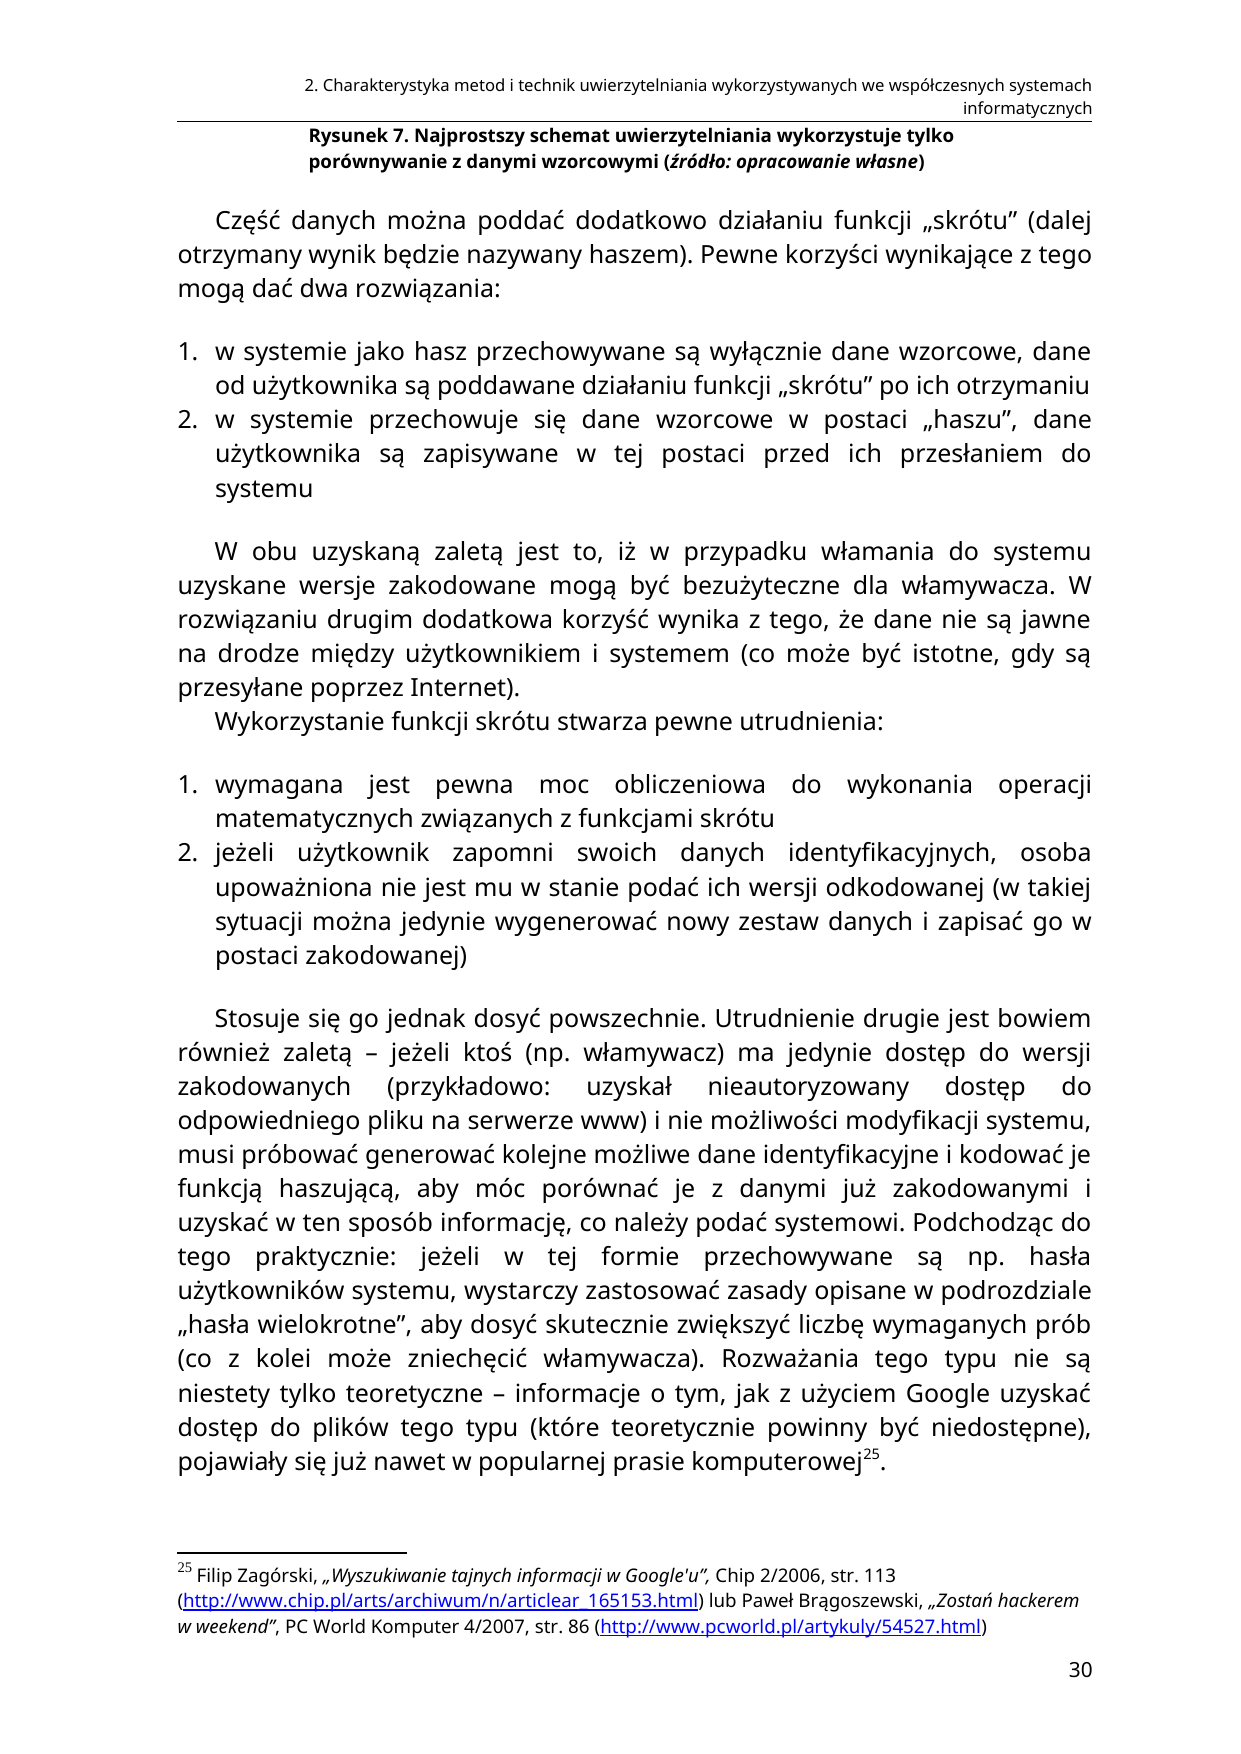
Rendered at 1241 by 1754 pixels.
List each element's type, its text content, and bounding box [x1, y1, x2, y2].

text Filip Zagórski, „Wyszukiwanie tajnych informacji w Google'u”, Chip 2/2006, str. 113 (http://www.chip.pl/arts/archiwum/n/articlear_165153.html) lub Paweł Brągoszewski, „Zostań hackerem w weekend”, PC World Komputer 4/2007, str. 86 (http://www.pcworld.pl/artykuly/54527.html) [177, 1559, 1092, 1639]
text Część danych można poddać dodatkowo działaniu funkcji „skrótu” (dalej otrzymany wynik będzie nazywany haszem). Pewne korzyści wynikające z tego mogą dać dwa rozwiązania: [177, 203, 1092, 305]
list w systemie przechowuje się dane wzorcowe w postaci „haszu”, dane użytkownika są zapisywane w tej postaci przed ich przesłaniem do systemu [177, 402, 1092, 504]
list jeżeli użytkownik zapomni swoich danych identyfikacyjnych, osoba upoważniona nie jest mu w stanie podać ich wersji odkodowanej (w takiej sytuacji można jedynie wygenerować nowy zestaw danych i zapisać go w postaci zakodowanej) [177, 835, 1092, 971]
list w systemie jako hasz przechowywane są wyłącznie dane wzorcowe, dane od użytkownika są poddawane działaniu funkcji „skrótu” po ich otrzymaniu [177, 334, 1092, 402]
text Stosuje się go jednak dosyć powszechnie. Utrudnienie drugie jest bowiem również zaletą – jeżeli ktoś (np. włamywacz) ma jedynie dostęp do wersji zakodowanych (przykładowo: uzyskał nieautoryzowany dostęp do odpowiedniego pliku na serwerze www) i nie możliwości modyfikacji systemu, musi próbować generować kolejne możliwe dane identyfikacyjne i kodować je funkcją haszującą, aby móc porównać je z danymi już zakodowanymi i uzyskać w ten sposób informację, co należy podać systemowi. Podchodząc do tego praktycznie: jeżeli w tej formie przechowywane są np. hasła użytkowników systemu, wystarczy zastosować zasady opisane w podrozdziale „hasła wielokrotne”, aby dosyć skutecznie zwiększyć liczbę wymaganych prób (co z kolei może zniechęcić włamywacza). Rozważania tego typu nie są niestety tylko teoretyczne – informacje o tym, jak z użyciem Google uzyskać dostęp do plików tego typu (które teoretycznie powinny być niedostępne), pojawiały się już nawet w popularnej prasie komputerowej. [177, 1001, 1092, 1477]
text W obu uzyskaną zaletą jest to, iż w przypadku włamania do systemu uzyskane wersje zakodowane mogą być bezużyteczne dla włamywacza. W rozwiązaniu drugim dodatkowa korzyść wynika z tego, że dane nie są jawne na drodze między użytkownikiem i systemem (co może być istotne, gdy są przesyłane poprzez Internet). [177, 533, 1092, 704]
text Rysunek 7. Najprostszy schemat uwierzytelniania wykorzystuje tylko porównywanie z danymi wzorcowymi (źródło: opracowanie własne) [308, 122, 1002, 173]
list wymagana jest pewna moc obliczeniowa do wykonania operacji matematycznych związanych z funkcjami skrótu [177, 767, 1092, 835]
text Wykorzystanie funkcji skrótu stwarza pewne utrudnienia: [177, 704, 1092, 738]
